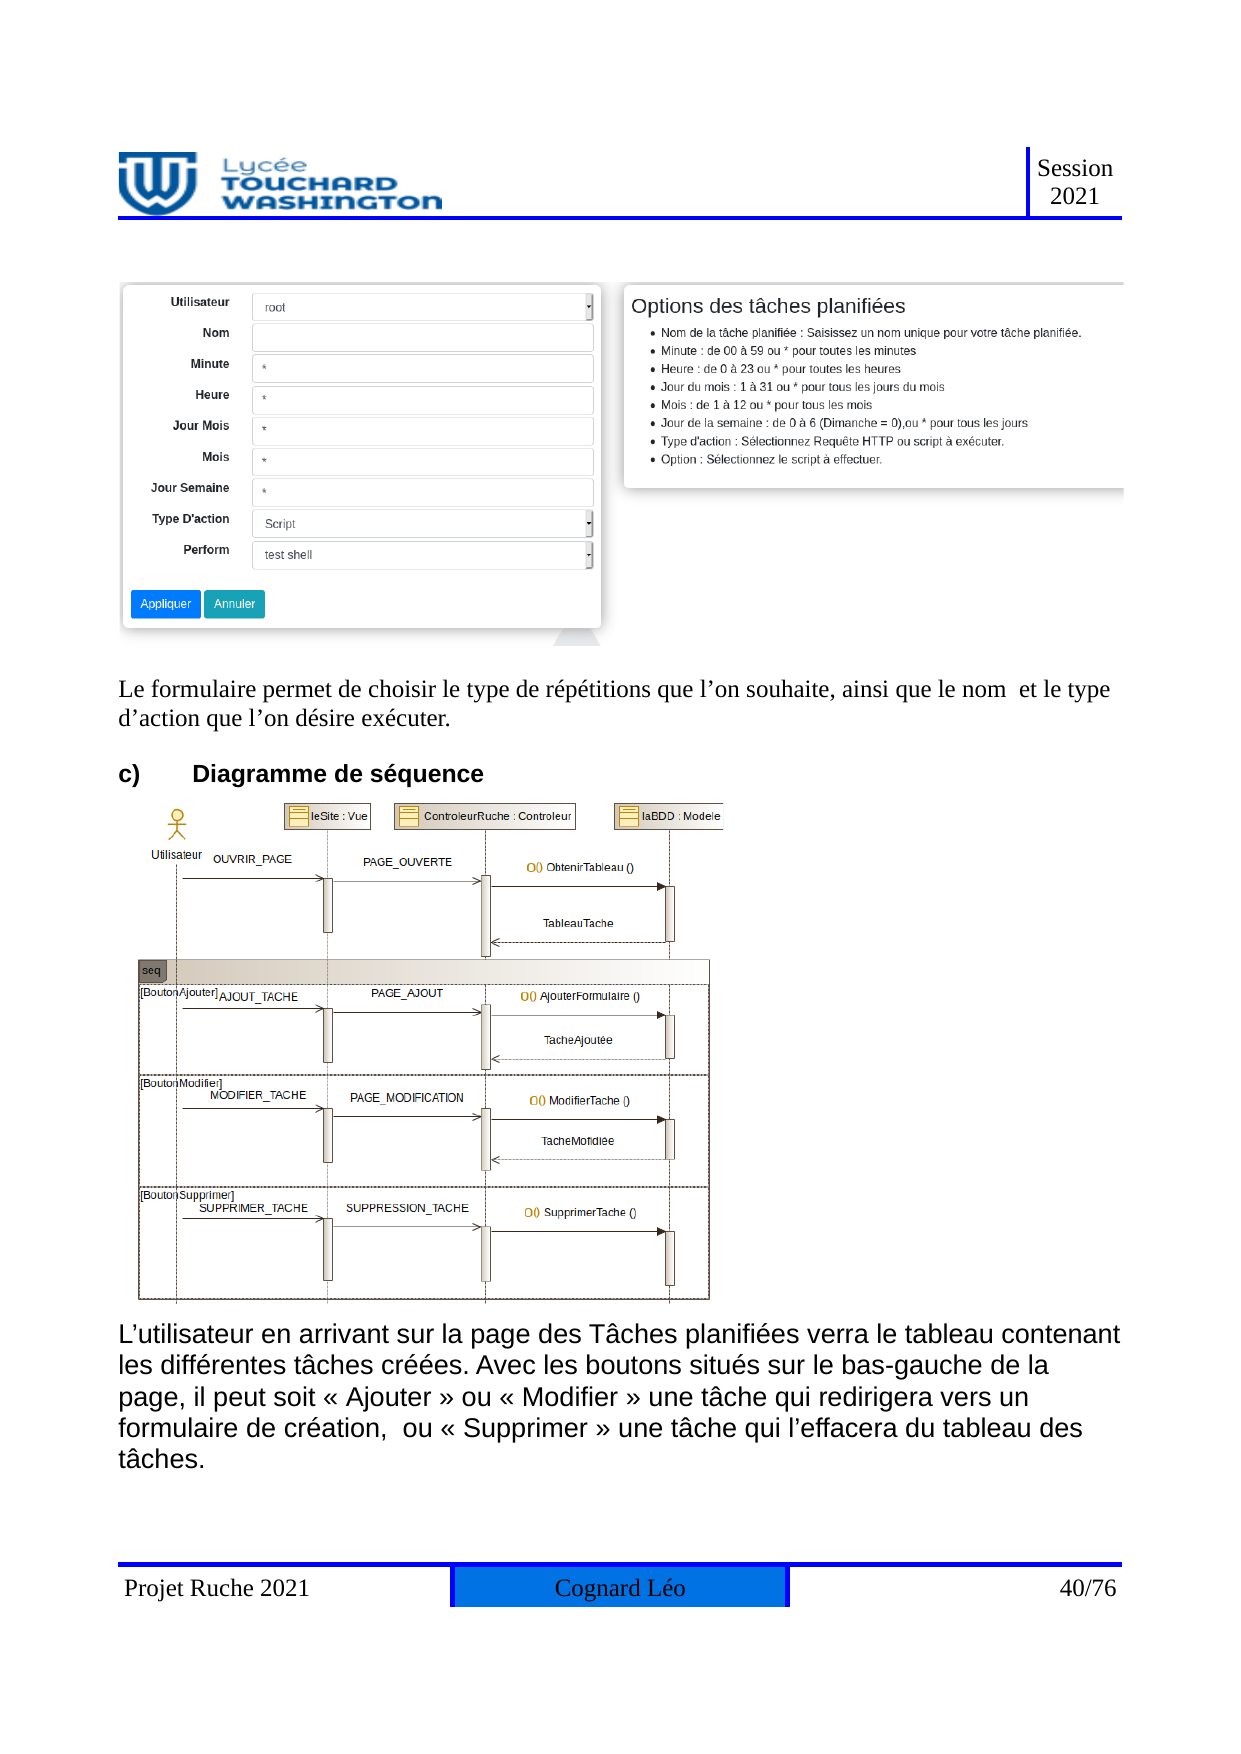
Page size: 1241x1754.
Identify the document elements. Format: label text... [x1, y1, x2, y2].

picture [118, 793, 724, 1304]
text Le formulaire permet de choisir le type de répétitions que l’on souhaite, ainsi que le nom et le type d’action que l’on désire exécuter. [118, 674, 1122, 732]
subtitle Diagramme de séquence [118, 759, 1122, 787]
text L’utilisateur en arrivant sur la page des Tâches planifiées verra le tableau contenant les différentes tâches créées. Avec les boutons situés sur le bas-gauche de la page, il peut soit « Ajouter » ou « Modifier » une tâche qui redirigera vers un formulaire de création, ou « Supprimer » une tâche qui l’effacera du tableau des tâches. [118, 1318, 1122, 1474]
picture [118, 152, 442, 216]
picture [119, 282, 1124, 646]
